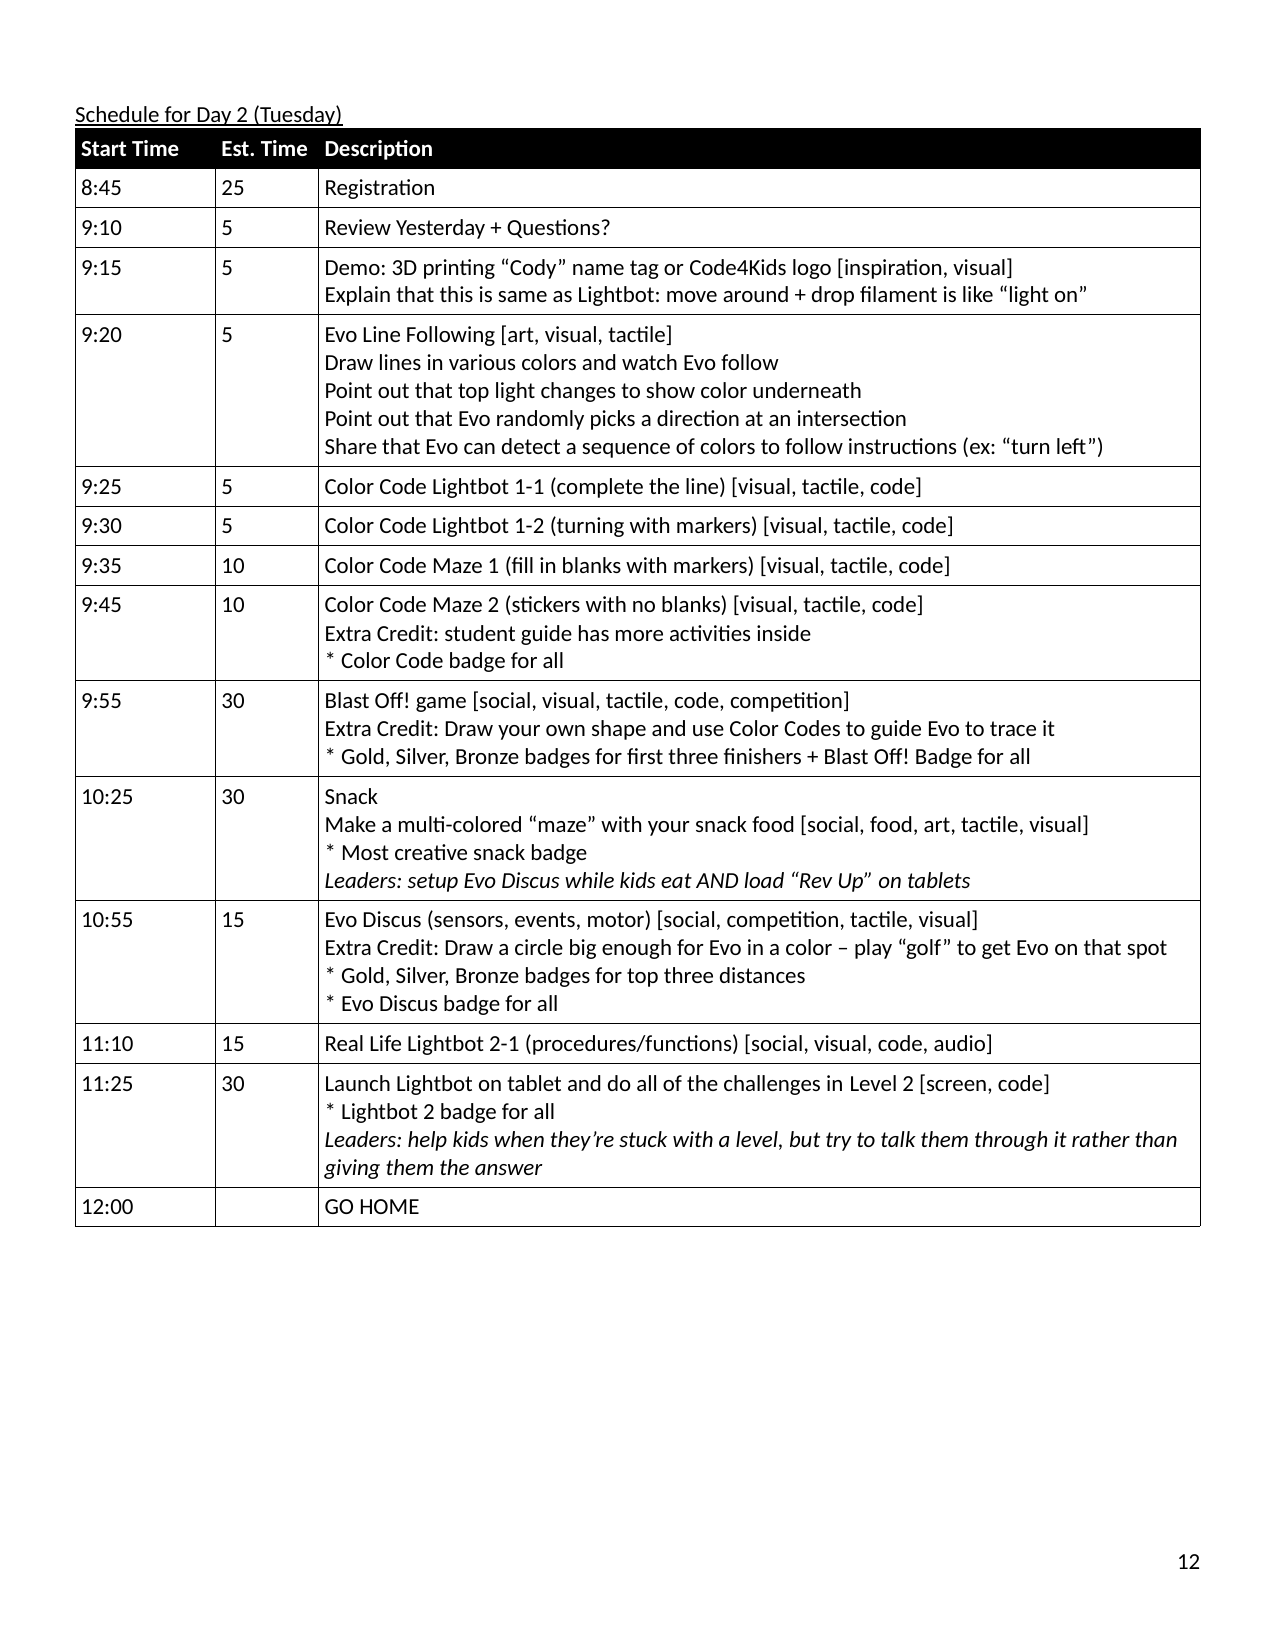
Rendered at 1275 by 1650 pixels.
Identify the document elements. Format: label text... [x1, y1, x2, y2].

table_cell 11:25 [76, 1064, 215, 1187]
table_cell 10:25 [76, 777, 215, 900]
table_cell 11:10 [76, 1024, 215, 1063]
table_cell 15 [216, 1024, 318, 1063]
table_cell Launch Lightbot on tablet and do all of the challenges in Level 2 [screen, code] * Lightbot 2 badge for all Leaders: help kids when they’re stuck with a level, but try to talk them through it rather than giving them the answer [319, 1064, 1200, 1187]
table_header Description [319, 129, 1200, 168]
table_cell Snack Make a multi-colored “maze” with your snack food [social, food, art, tactile, visual] * Most creative snack badge Leaders: setup Evo Discus while kids eat AND load “Rev Up” on tablets [319, 777, 1200, 900]
table_cell Color Code Lightbot 1-1 (complete the line) [visual, tactile, code] [319, 467, 1200, 506]
table_cell GO HOME [319, 1188, 1200, 1226]
table_cell 10:55 [76, 901, 215, 1023]
table_cell Demo: 3D printing “Cody” name tag or Code4Kids logo [inspiration, visual] Explain that this is same as Lightbot: move around + drop filament is like “light on” [319, 248, 1200, 314]
table_cell 8:45 [76, 169, 215, 207]
table_cell 5 [216, 315, 318, 466]
table_cell Color Code Maze 1 (fill in blanks with markers) [visual, tactile, code] [319, 546, 1200, 585]
table_cell 9:10 [76, 208, 215, 247]
table_cell 5 [216, 208, 318, 247]
table_cell 25 [216, 169, 318, 207]
table_cell 9:30 [76, 507, 215, 545]
table_cell 10 [216, 546, 318, 585]
table_cell 9:20 [76, 315, 215, 466]
table_cell Evo Discus (sensors, events, motor) [social, competition, tactile, visual] Extra Credit: Draw a circle big enough for Evo in a color – play “golf” to get Evo on that spot * Gold, Silver, Bronze badges for top three distances * Evo Discus badge for all [319, 901, 1200, 1023]
subtitle Schedule for Day 2 (Tuesday) [75, 100, 1200, 128]
table_cell [216, 1188, 318, 1226]
table_cell 5 [216, 248, 318, 314]
table_cell 30 [216, 777, 318, 900]
table_cell 5 [216, 507, 318, 545]
table_cell 10 [216, 586, 318, 680]
table_cell 15 [216, 901, 318, 1023]
table_cell Color Code Maze 2 (stickers with no blanks) [visual, tactile, code] Extra Credit: student guide has more activities inside * Color Code badge for all [319, 586, 1200, 680]
table_cell Real Life Lightbot 2-1 (procedures/functions) [social, visual, code, audio] [319, 1024, 1200, 1063]
table_cell Color Code Lightbot 1-2 (turning with markers) [visual, tactile, code] [319, 507, 1200, 545]
table_cell 12:00 [76, 1188, 215, 1226]
table_cell 9:45 [76, 586, 215, 680]
table_cell 30 [216, 1064, 318, 1187]
table_cell Review Yesterday + Questions? [319, 208, 1200, 247]
table_cell Blast Off! game [social, visual, tactile, code, competition] Extra Credit: Draw your own shape and use Color Codes to guide Evo to trace it * Gold, Silver, Bronze badges for first three finishers + Blast Off! Badge for all [319, 681, 1200, 776]
table_cell 9:55 [76, 681, 215, 776]
table_cell Evo Line Following [art, visual, tactile] Draw lines in various colors and watch Evo follow Point out that top light changes to show color underneath Point out that Evo randomly picks a direction at an intersection Share that Evo can detect a sequence of colors to follow instructions (ex: “turn left”) [319, 315, 1200, 466]
table_header Start Time [76, 129, 215, 168]
table_cell 5 [216, 467, 318, 506]
table_cell Registration [319, 169, 1200, 207]
table_cell 30 [216, 681, 318, 776]
table_cell 9:15 [76, 248, 215, 314]
table_cell 9:25 [76, 467, 215, 506]
table_header Est. Time [216, 129, 318, 168]
table_cell 9:35 [76, 546, 215, 585]
